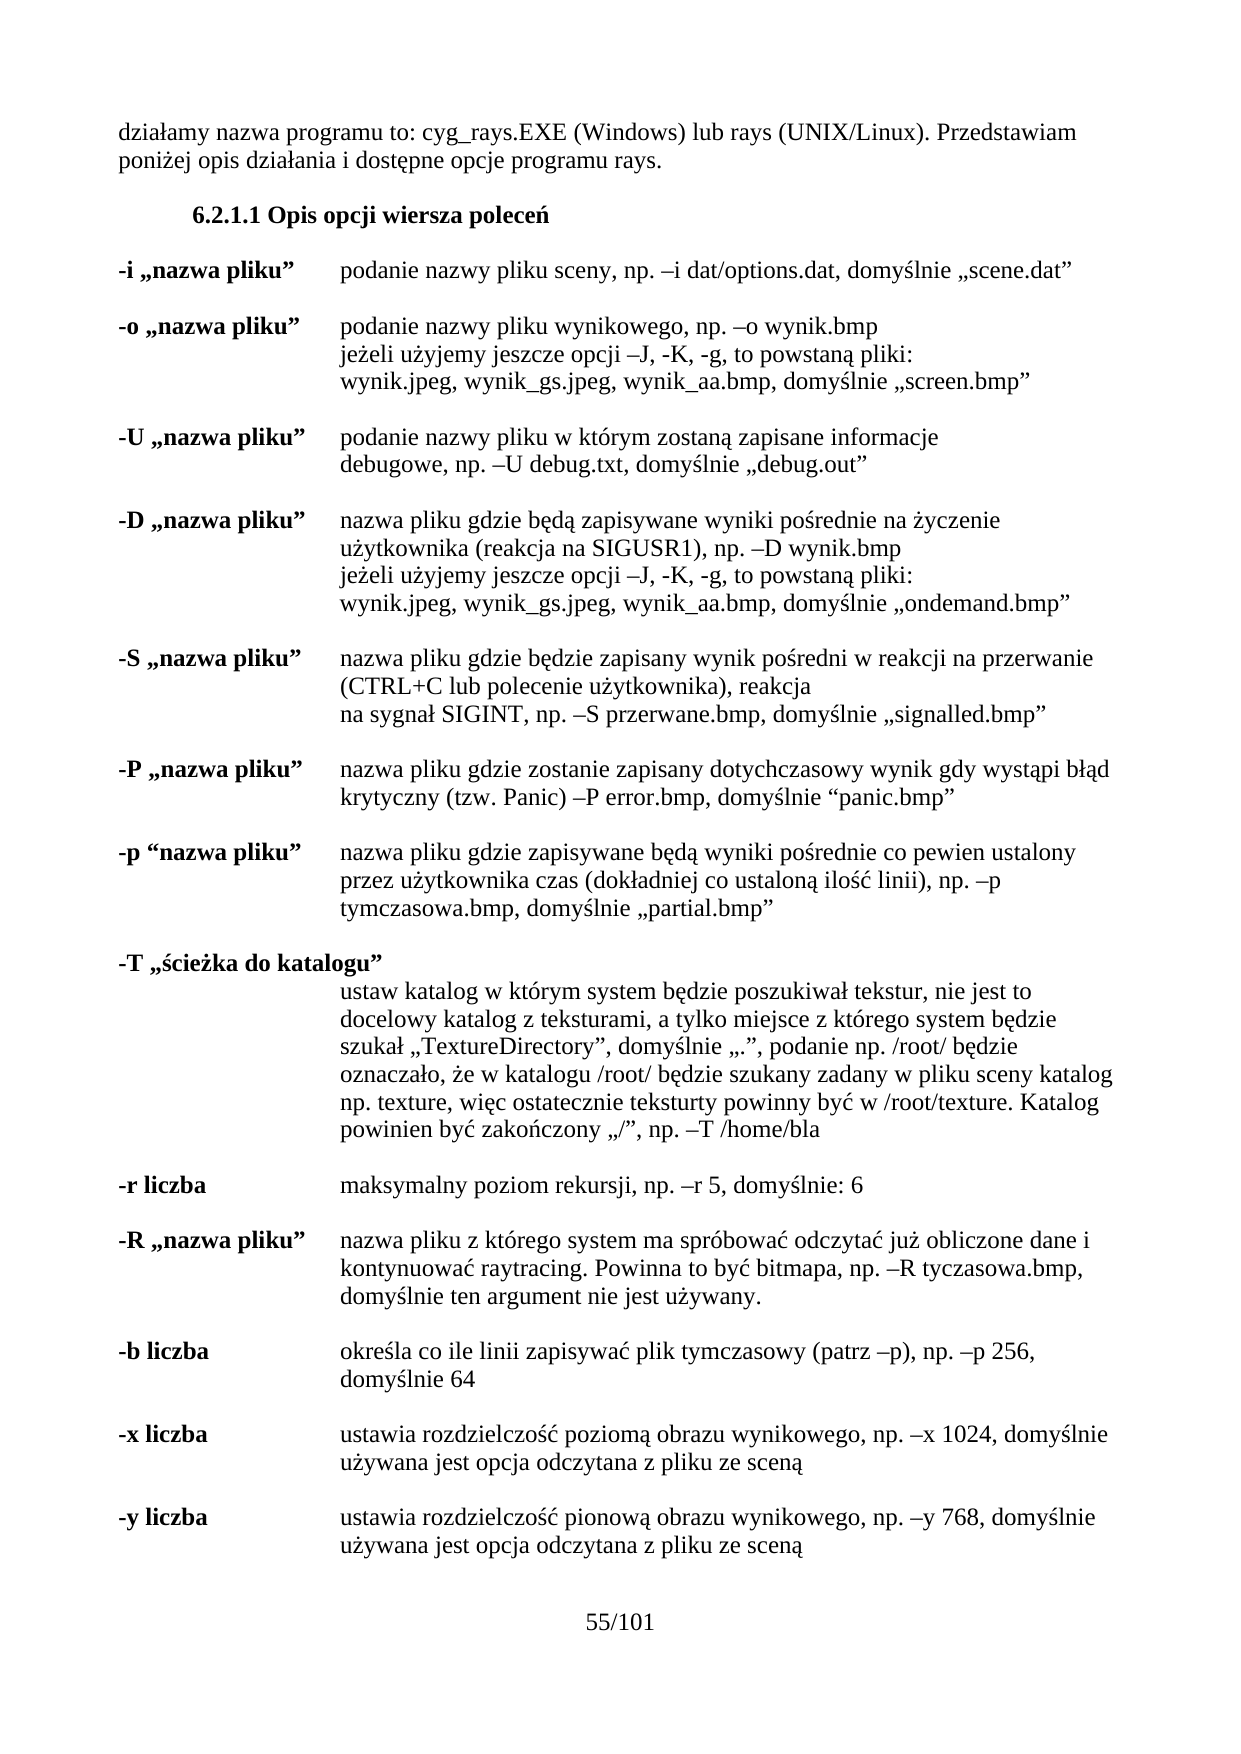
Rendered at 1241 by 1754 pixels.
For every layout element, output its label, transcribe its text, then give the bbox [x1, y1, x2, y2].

text -b liczba określa co ile linii zapisywać plik tymczasowy (patrz –p), np. –p 256, domyślnie 64 [118, 1337, 1122, 1393]
text na sygnał SIGINT, np. –S przerwane.bmp, domyślnie „signalled.bmp” [118, 700, 1122, 728]
text -p “nazwa pliku” nazwa pliku gdzie zapisywane będą wyniki pośrednie co pewien ustalony przez użytkownika czas (dokładniej co ustaloną ilość linii), np. –p tymczasowa.bmp, domyślnie „partial.bmp” [118, 838, 1122, 922]
text debugowe, np. –U debug.txt, domyślnie „debug.out” [118, 451, 1122, 478]
text -R „nazwa pliku” nazwa pliku z którego system ma spróbować odczytać już obliczone dane i kontynuować raytracing. Powinna to być bitmapa, np. –R tyczasowa.bmp, domyślnie ten argument nie jest używany. [118, 1226, 1122, 1309]
text ustaw katalog w którym system będzie poszukiwał tekstur, nie jest to docelowy katalog z teksturami, a tylko miejsce z którego system będzie szukał „TextureDirectory”, domyślnie „.”, podanie np. /root/ będzie oznaczało, że w katalogu /root/ będzie szukany zadany w pliku sceny katalog np. texture, więc ostatecznie teksturty powinny być w /root/texture. Katalog powinien być zakończony „/”, np. –T /home/bla [340, 977, 1122, 1143]
text -i „nazwa pliku” podanie nazwy pliku sceny, np. –i dat/options.dat, domyślnie „scene.dat” [118, 257, 1122, 284]
text -x liczba ustawia rozdzielczość poziomą obrazu wynikowego, np. –x 1024, domyślnie używana jest opcja odczytana z pliku ze sceną [118, 1420, 1122, 1476]
text -D „nazwa pliku” nazwa pliku gdzie będą zapisywane wyniki pośrednie na życzenie [118, 506, 1122, 534]
text -r liczba maksymalny poziom rekursji, np. –r 5, domyślnie: 6 [118, 1171, 1122, 1199]
text -P „nazwa pliku” nazwa pliku gdzie zostanie zapisany dotychczasowy wynik gdy wystąpi błąd krytyczny (tzw. Panic) –P error.bmp, domyślnie “panic.bmp” [118, 755, 1122, 811]
text -U „nazwa pliku” podanie nazwy pliku w którym zostaną zapisane informacje [118, 423, 1122, 451]
text -o „nazwa pliku” podanie nazwy pliku wynikowego, np. –o wynik.bmp [118, 312, 1122, 340]
subtitle 6.2.1.1 Opis opcji wiersza poleceń [118, 201, 1122, 229]
text wynik.jpeg, wynik_gs.jpeg, wynik_aa.bmp, domyślnie „ondemand.bmp” [339, 589, 1122, 617]
text działamy nazwa programu to: cyg_rays.EXE (Windows) lub rays (UNIX/Linux). Przedstawiam poniżej opis działania i dostępne opcje programu rays. [118, 118, 1122, 173]
text użytkownika (reakcja na SIGUSR1), np. –D wynik.bmp [118, 534, 1122, 561]
text jeżeli użyjemy jeszcze opcji –J, -K, -g, to powstaną pliki: [118, 340, 1122, 367]
text -y liczba ustawia rozdzielczość pionową obrazu wynikowego, np. –y 768, domyślnie używana jest opcja odczytana z pliku ze sceną [118, 1503, 1122, 1559]
text -T „ścieżka do katalogu” [118, 949, 1122, 977]
text wynik.jpeg, wynik_gs.jpeg, wynik_aa.bmp, domyślnie „screen.bmp” [118, 367, 1122, 395]
text jeżeli użyjemy jeszcze opcji –J, -K, -g, to powstaną pliki: [118, 561, 1122, 589]
text -S „nazwa pliku” nazwa pliku gdzie będzie zapisany wynik pośredni w reakcji na przerwanie (CTRL+C lub polecenie użytkownika), reakcja [118, 644, 1122, 700]
